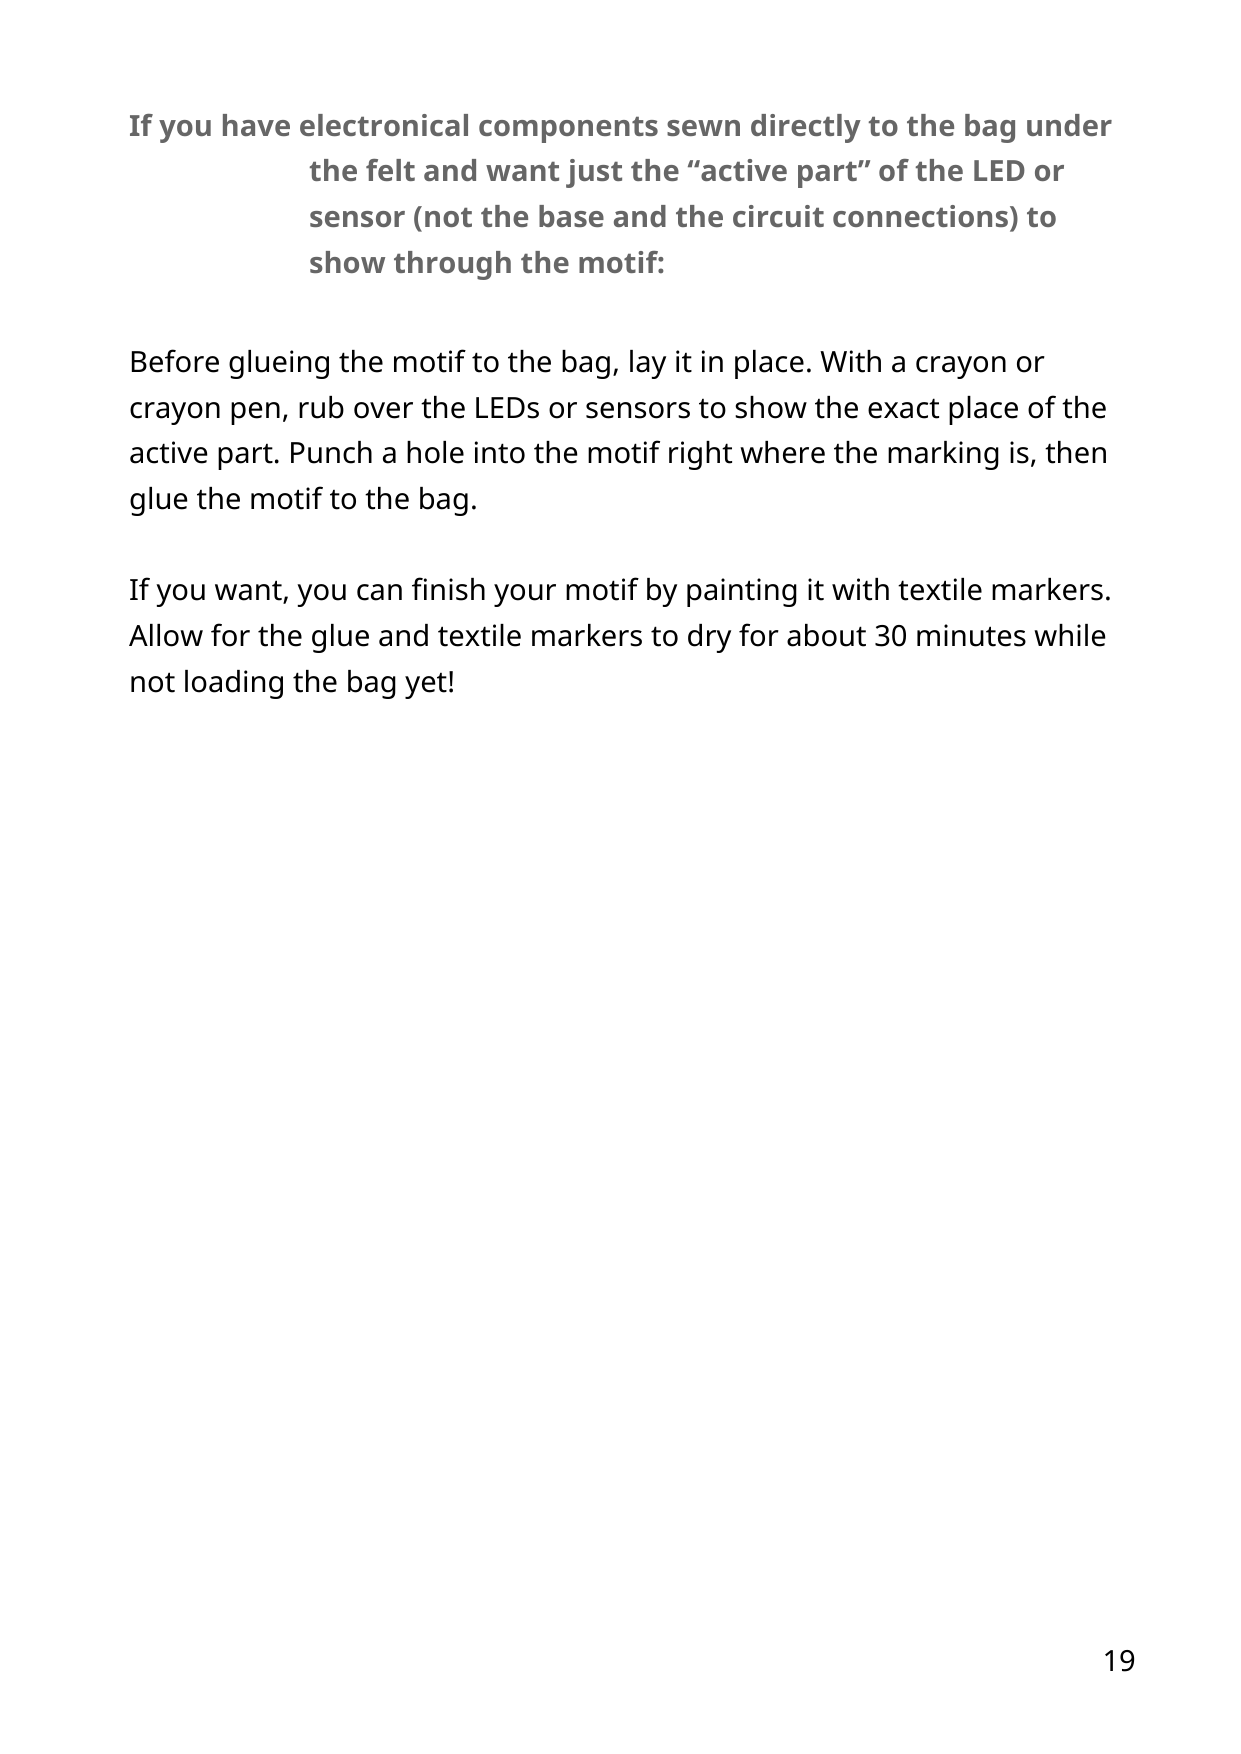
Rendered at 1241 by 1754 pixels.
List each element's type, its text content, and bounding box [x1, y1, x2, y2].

text Allow for the glue and textile markers to dry for about 30 minutes while not loading the bag yet! [129, 615, 1136, 701]
text If you want, you can finish your motif by painting it with textile markers. [129, 569, 1136, 609]
subtitle If you have electronical components sewn directly to the bag under the felt and want just the “active part” of the LED or sensor (not the base and the circuit connections) to show through the motif: [129, 105, 1136, 282]
text Before glueing the motif to the bag, lay it in place. With a crayon or crayon pen, rub over the LEDs or sensors to show the exact place of the active part. Punch a hole into the motif right where the marking is, then glue the motif to the bag. [129, 341, 1136, 518]
